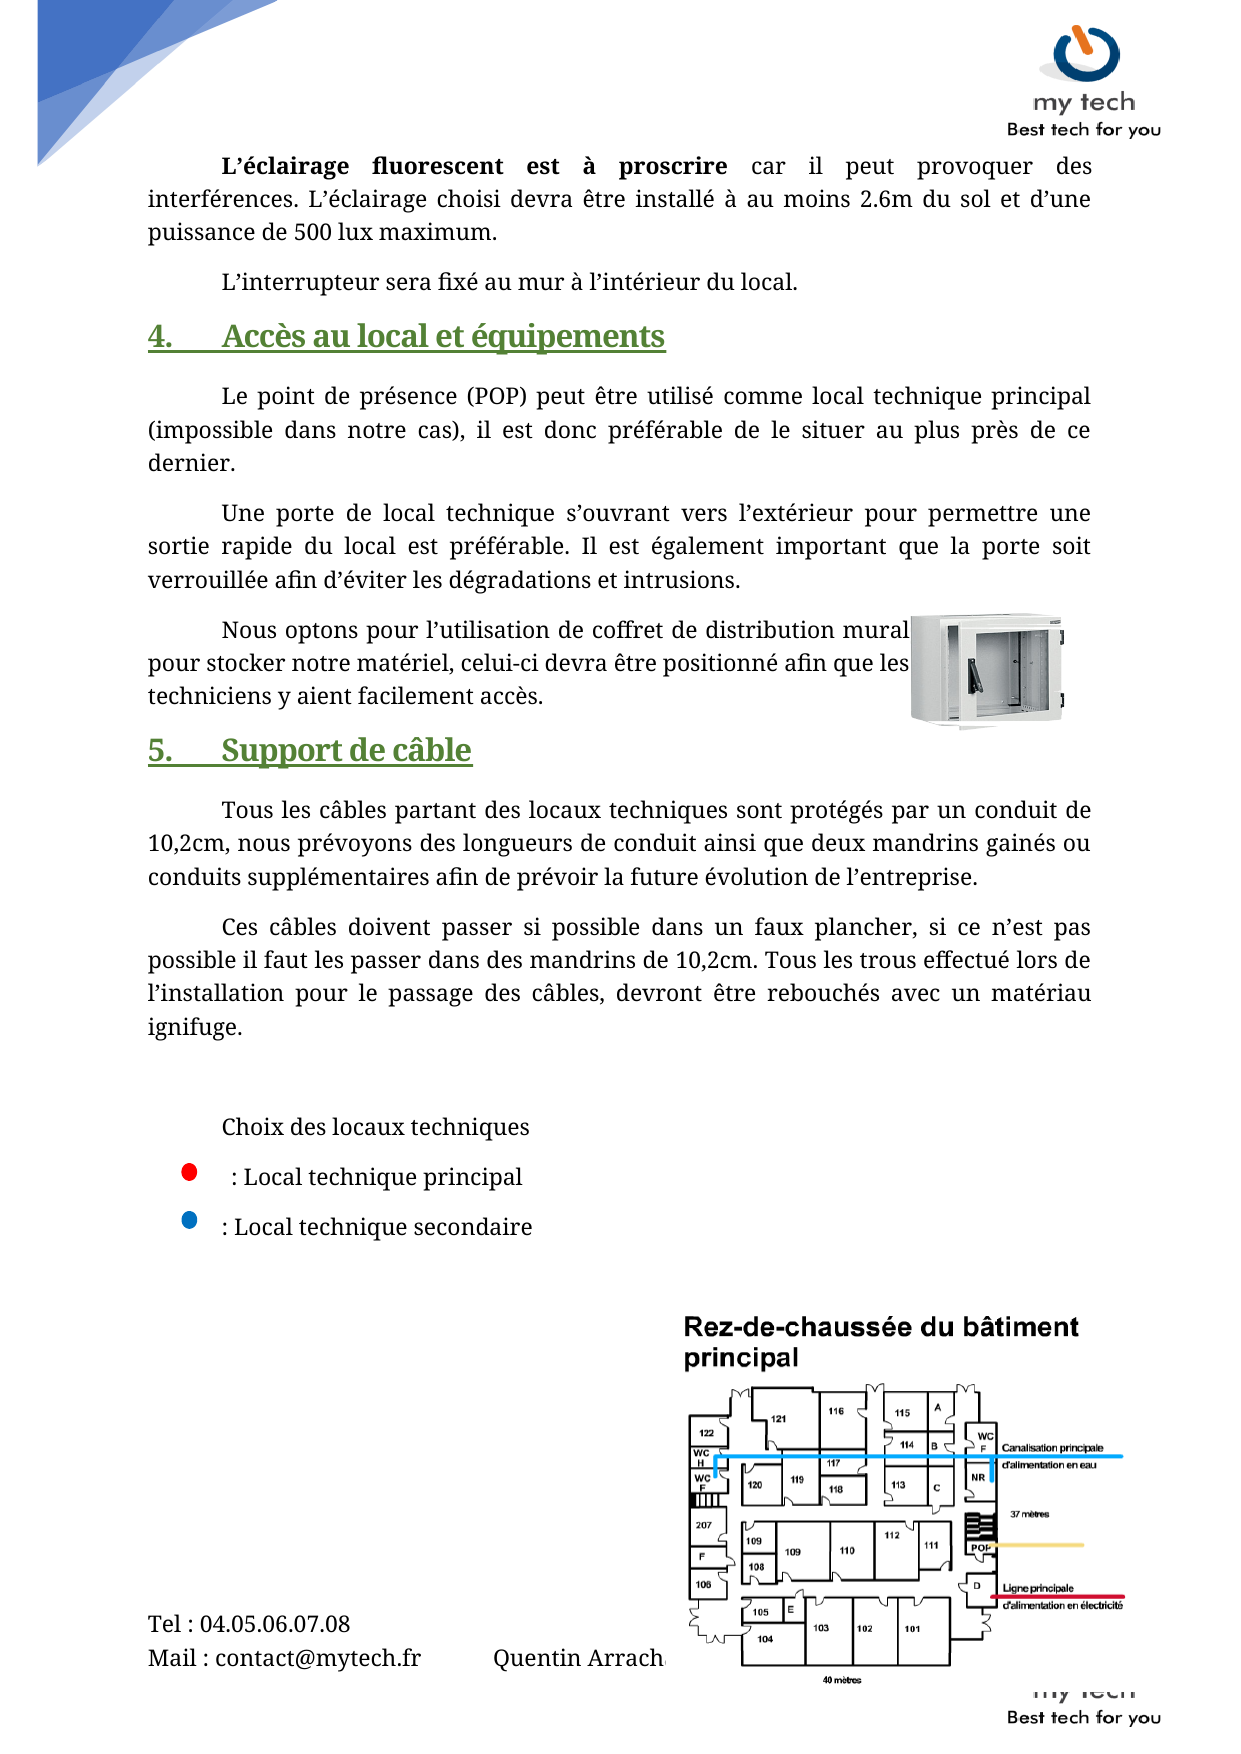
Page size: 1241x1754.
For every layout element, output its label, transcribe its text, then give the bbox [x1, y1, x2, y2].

text L’éclairage fluorescent est à proscrire car il peut provoquer des interférences. L’éclairage choisi devra être installé à au moins 2.6m du sol et d’une puissance de 500 lux maximum. [148, 148, 1093, 248]
text Le point de présence (POP) peut être utilisé comme local technique principal (impossible dans notre cas), il est donc préférable de le situer au plus près de ce dernier. [148, 378, 1093, 478]
text : Local technique secondaire [148, 1209, 1093, 1242]
text 5. Support de câble [148, 728, 1093, 771]
text : Local technique principal [148, 1159, 1093, 1192]
text Une porte de local technique s’ouvrant vers l’extérieur pour permettre une sortie rapide du local est préférable. Il est également important que la porte soit verrouillée afin d’éviter les dégradations et intrusions. [148, 495, 1093, 595]
text 4. Accès au local et équipements [148, 314, 1093, 357]
text L’interrupteur sera fixé au mur à l’intérieur du local. [148, 264, 1093, 298]
text Choix des locaux techniques [148, 1109, 1093, 1142]
text Tous les câbles partant des locaux techniques sont protégés par un conduit de 10,2cm, nous prévoyons des longueurs de conduit ainsi que deux mandrins gainés ou conduits supplémentaires afin de prévoir la future évolution de l’entreprise. [148, 792, 1093, 892]
text Nous optons pour l’utilisation de coffret de distribution mural pour stocker notre matériel, celui-ci devra être positionné afin que les techniciens y aient facilement accès. [148, 611, 1093, 711]
text Ces câbles doivent passer si possible dans un faux plancher, si ce n’est pas possible il faut les passer dans des mandrins de 10,2cm. Tous les trous effectué lors de l’installation pour le passage des câbles, devront être rebouchés avec un matériau ignifuge. [148, 909, 1093, 1042]
